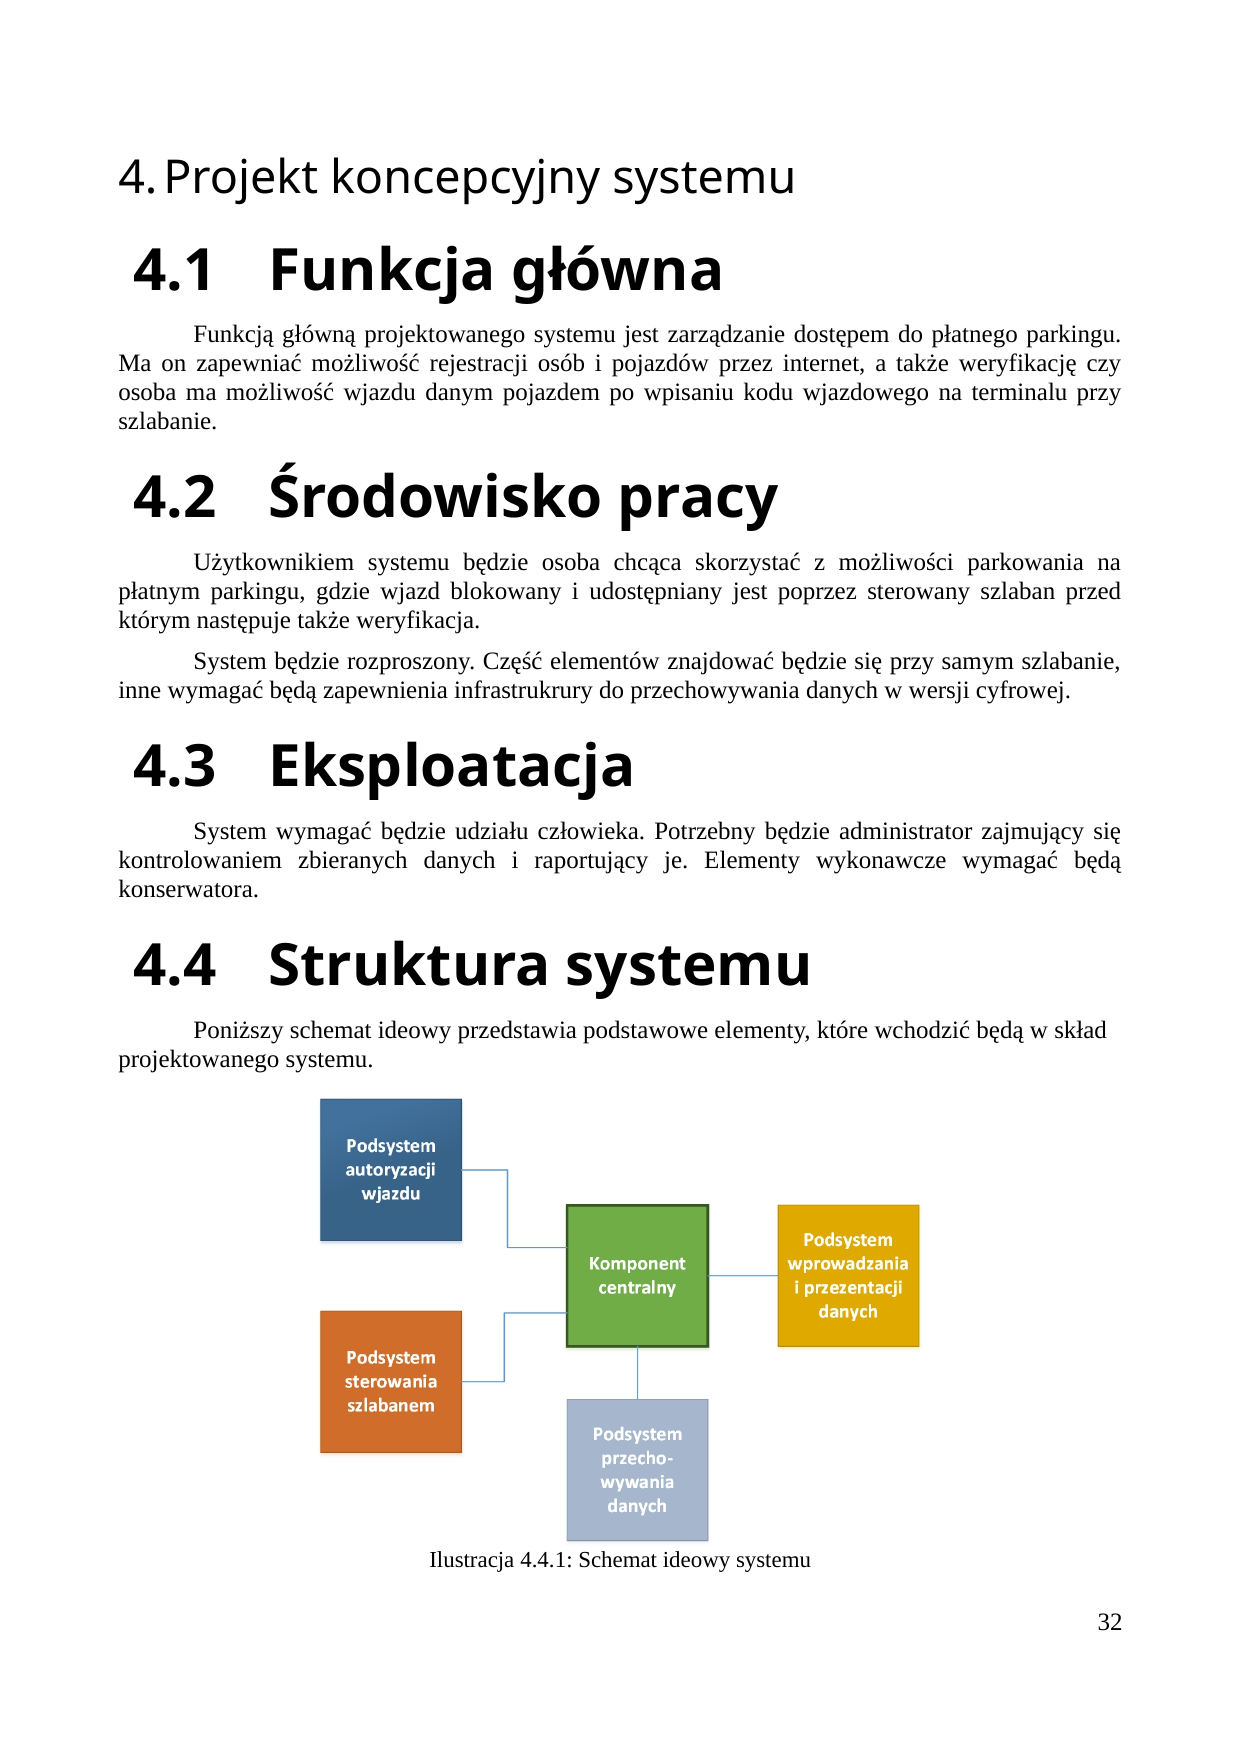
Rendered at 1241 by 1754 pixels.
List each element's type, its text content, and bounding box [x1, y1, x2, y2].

text System wymagać będzie udziału człowieka. Potrzebny będzie administrator zajmujący się kontrolowaniem zbieranych danych i raportujący je. Elementy wykonawcze wymagać będą konserwatora. [118, 816, 1122, 903]
text Ilustracja 4.4.1: Schemat ideowy systemu [316, 1547, 924, 1573]
subtitle Eksploatacja [118, 724, 1122, 804]
text Użytkownikiem systemu będzie osoba chcąca skorzystać z możliwości parkowania na płatnym parkingu, gdzie wjazd blokowany i udostępniany jest poprzez sterowany szlaban przed którym następuje także weryfikacja. [118, 547, 1122, 633]
subtitle Projekt koncepcyjny systemu [118, 143, 1122, 207]
text Funkcją główną projektowanego systemu jest zarządzanie dostępem do płatnego parkingu. Ma on zapewniać możliwość rejestracji osób i pojazdów przez internet, a także weryfikację czy osoba ma możliwość wjazdu danym pojazdem po wpisaniu kodu wjazdowego na terminalu przy szlabanie. [118, 319, 1122, 434]
text Poniższy schemat ideowy przedstawia podstawowe elementy, które wchodzić będą w skład projektowanego systemu. [118, 1015, 1122, 1073]
text System będzie rozproszony. Część elementów znajdować będzie się przy samym szlabanie, inne wymagać będą zapewnienia infrastrukrury do przechowywania danych w wersji cyfrowej. [118, 646, 1122, 703]
subtitle Funkcja główna [118, 227, 1122, 307]
picture [316, 1097, 924, 1547]
subtitle Środowisko pracy [118, 455, 1122, 535]
subtitle Struktura systemu [118, 923, 1122, 1003]
